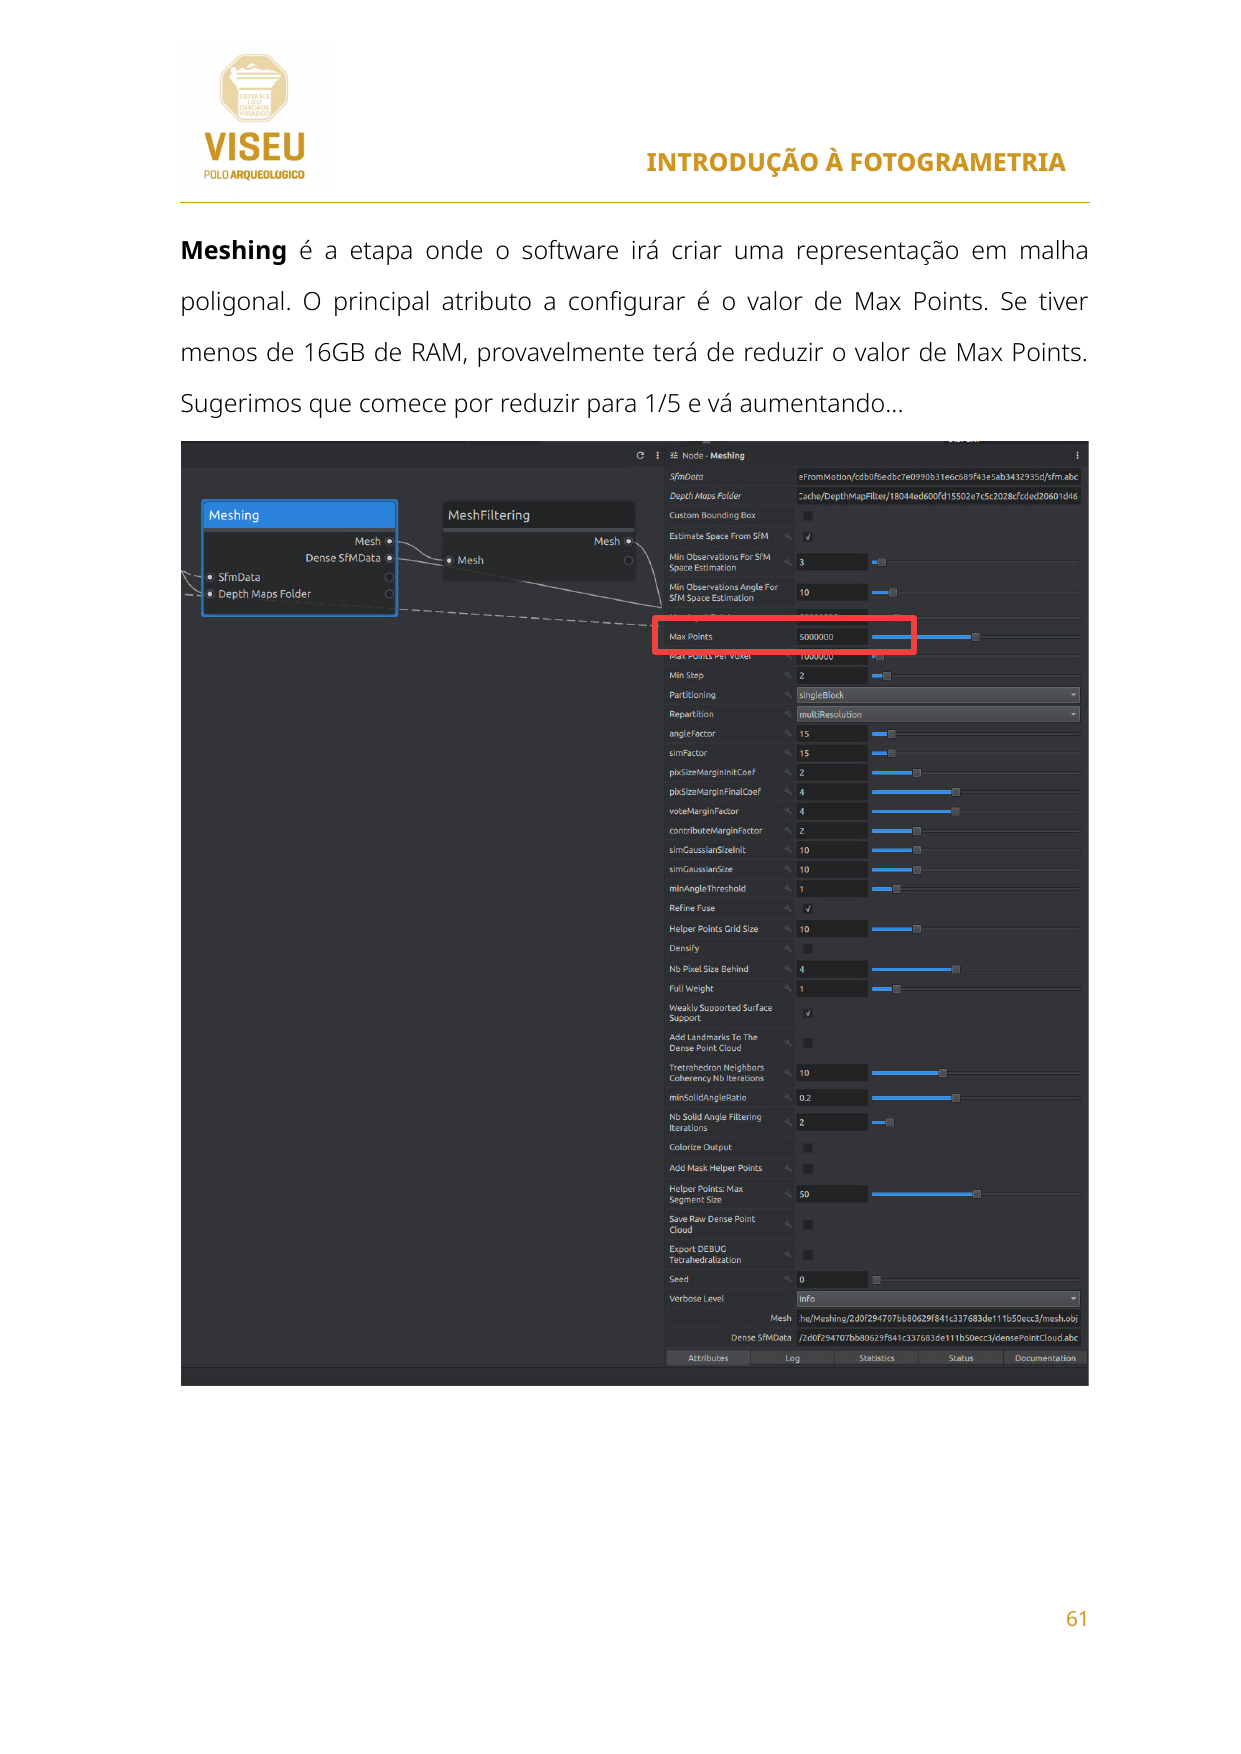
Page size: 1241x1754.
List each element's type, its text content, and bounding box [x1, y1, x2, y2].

text Meshing é a etapa onde o software irá criar uma representação em malha poligonal. O principal atributo a configurar é o valor de Max Points. Se tiver menos de 16GB de RAM, provavelmente terá de reduzir o valor de Max Points. Sugerimos que comece por reduzir para 1/5 e vá aumentando... [180, 232, 1090, 419]
picture [181, 441, 1089, 1386]
